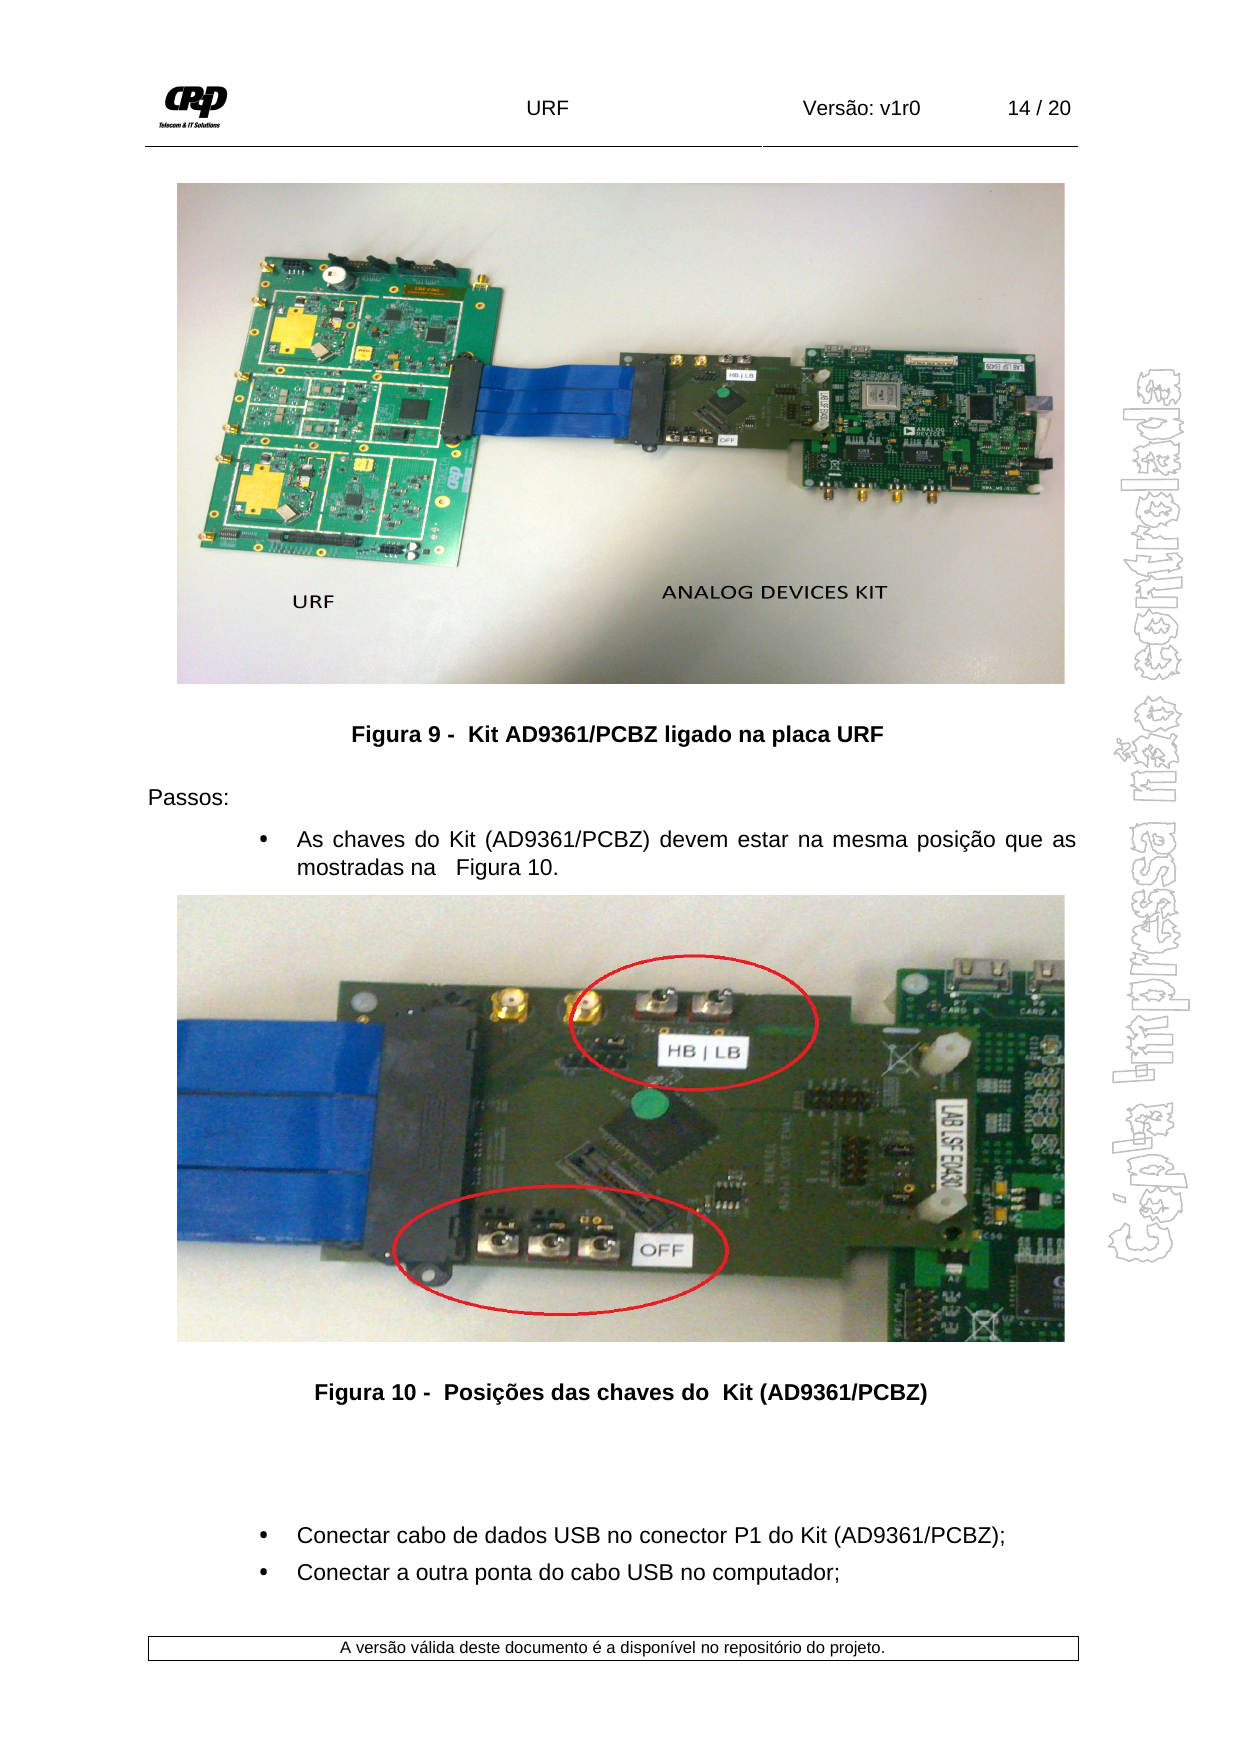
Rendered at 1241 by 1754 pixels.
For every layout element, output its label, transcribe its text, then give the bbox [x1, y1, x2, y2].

list Conectar cabo de dados USB no conector P1 do Kit (AD9361/PCBZ); [259, 1519, 1078, 1550]
text Figura 10 - Posições das chaves do Kit (AD9361/PCBZ) [177, 1379, 1065, 1405]
picture [177, 895, 1065, 1342]
text Figura 9 - Kit AD9361/PCBZ ligado na placa URF [177, 721, 1065, 747]
text Passos: [148, 785, 1078, 810]
picture [177, 183, 1065, 684]
list As chaves do Kit (AD9361/PCBZ) devem estar na mesma posição que as mostradas na Figura 10. [259, 823, 1078, 880]
list Conectar a outra ponta do cabo USB no computador; [259, 1556, 1078, 1587]
picture [147, 80, 237, 137]
